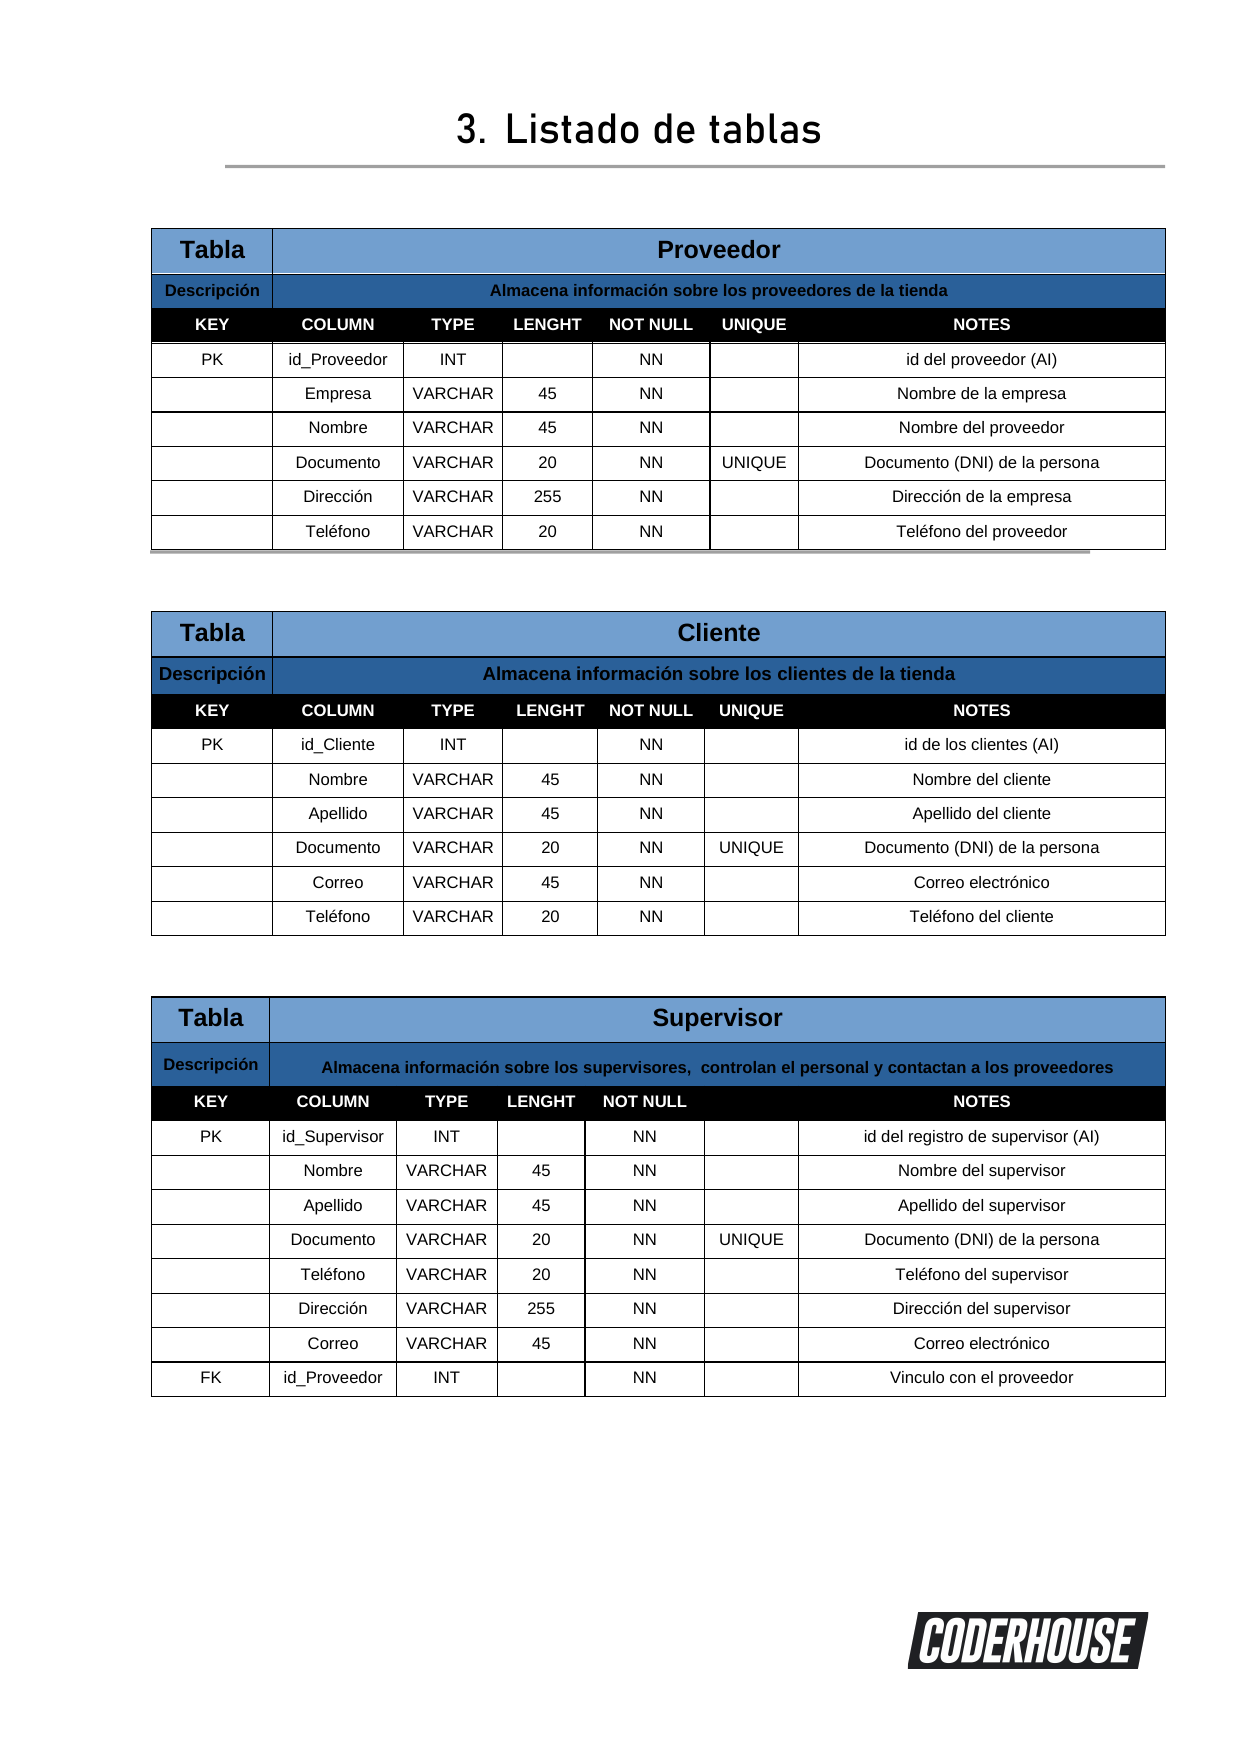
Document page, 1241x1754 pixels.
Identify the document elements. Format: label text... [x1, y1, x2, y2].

table_cell NN [598, 902, 704, 935]
table_cell INT [404, 344, 502, 377]
table_cell Documento (DNI) de la persona [799, 1225, 1165, 1258]
table_cell VARCHAR [404, 447, 502, 480]
table_cell [705, 1259, 798, 1292]
table_cell [705, 1294, 798, 1327]
table_cell NN [586, 1225, 704, 1258]
table_cell Empresa [273, 378, 403, 411]
table_cell INT [397, 1121, 497, 1154]
table_cell [498, 1363, 584, 1396]
table_cell LENGHT [503, 309, 592, 342]
table_cell [705, 1363, 798, 1396]
table_cell [152, 764, 272, 797]
table_cell id del registro de supervisor (AI) [799, 1121, 1165, 1154]
table_cell id_Cliente [273, 729, 403, 763]
table_cell LENGHT [498, 1087, 584, 1120]
table_cell VARCHAR [404, 413, 502, 446]
table_cell NN [593, 516, 709, 549]
table_cell VARCHAR [404, 902, 502, 935]
table_cell [503, 344, 592, 377]
table_cell [152, 378, 272, 411]
table_cell id de los clientes (AI) [799, 729, 1165, 763]
table_cell Descripción [152, 1043, 269, 1086]
table_cell [705, 1190, 798, 1223]
table_cell LENGHT [503, 695, 597, 728]
table_cell INT [397, 1363, 497, 1396]
table_cell NN [586, 1156, 704, 1189]
table_cell [711, 378, 798, 411]
table_cell [152, 1225, 269, 1258]
table_cell NOTES [799, 1087, 1165, 1120]
table_cell VARCHAR [397, 1328, 497, 1361]
table_cell NN [598, 764, 704, 797]
table_cell [705, 1121, 798, 1154]
table_cell NOTES [799, 309, 1165, 342]
table_cell COLUMN [273, 309, 403, 342]
table_cell NN [598, 798, 704, 832]
table_cell Teléfono [273, 902, 403, 935]
table_cell 45 [503, 413, 592, 446]
table_cell NN [586, 1294, 704, 1327]
table_header Tabla [152, 998, 269, 1042]
table_cell 45 [498, 1190, 584, 1223]
table_cell [498, 1121, 584, 1154]
table_header Proveedor [273, 229, 1165, 273]
table_cell UNIQUE [705, 833, 798, 866]
table_cell [705, 1156, 798, 1189]
table_cell VARCHAR [397, 1225, 497, 1258]
table_cell 45 [498, 1328, 584, 1361]
table_cell Documento [270, 1225, 396, 1258]
table_cell Teléfono del supervisor [799, 1259, 1165, 1292]
table_cell VARCHAR [397, 1259, 497, 1292]
table_cell NN [598, 729, 704, 763]
table_cell Documento (DNI) de la persona [799, 447, 1165, 480]
table_cell NN [593, 344, 709, 377]
table_cell TYPE [404, 309, 502, 342]
table_cell NN [593, 413, 709, 446]
table_cell Nombre de la empresa [799, 378, 1165, 411]
table_cell TYPE [404, 695, 502, 728]
table_cell NN [586, 1363, 704, 1396]
table_cell NOTES [799, 695, 1165, 728]
table_cell 45 [503, 764, 597, 797]
table_cell Nombre del supervisor [799, 1156, 1165, 1189]
table_cell [152, 1156, 269, 1189]
table_cell UNIQUE [705, 1225, 798, 1258]
table_cell KEY [152, 1087, 269, 1120]
table_cell [152, 1259, 269, 1292]
table_cell Vinculo con el proveedor [799, 1363, 1165, 1396]
table_cell 45 [503, 378, 592, 411]
table_cell FK [152, 1363, 269, 1396]
table_cell Nombre [270, 1156, 396, 1189]
table_cell 20 [503, 447, 592, 480]
table_cell KEY [152, 695, 272, 728]
table_cell [705, 764, 798, 797]
table_cell 45 [503, 798, 597, 832]
table_cell NOT NULL [593, 309, 709, 342]
table_cell id_Supervisor [270, 1121, 396, 1154]
table_cell [711, 344, 798, 377]
table_cell 45 [503, 867, 597, 901]
table_cell NN [593, 447, 709, 480]
table_cell VARCHAR [404, 516, 502, 549]
table_cell Teléfono del cliente [799, 902, 1165, 935]
table_cell Documento [273, 447, 403, 480]
table_cell VARCHAR [404, 481, 502, 515]
table_cell INT [404, 729, 502, 763]
table_cell [152, 1328, 269, 1361]
table_cell id del proveedor (AI) [799, 344, 1165, 377]
table_cell [152, 516, 272, 549]
table_cell Dirección [273, 481, 403, 515]
table_cell Dirección [270, 1294, 396, 1327]
table_cell [152, 833, 272, 866]
table_cell Nombre [273, 764, 403, 797]
table_cell TYPE [397, 1087, 497, 1120]
table_cell 20 [498, 1225, 584, 1258]
table_cell NN [586, 1328, 704, 1361]
table_cell Apellido [270, 1190, 396, 1223]
table_cell NN [586, 1121, 704, 1154]
table_cell 20 [498, 1259, 584, 1292]
table_cell 20 [503, 516, 592, 549]
table_cell Teléfono del proveedor [799, 516, 1165, 549]
table_cell VARCHAR [404, 867, 502, 901]
table_cell Correo [273, 867, 403, 901]
table_cell KEY [152, 309, 272, 342]
table_cell id_Proveedor [270, 1363, 396, 1396]
table_cell Descripción [152, 658, 272, 694]
table_header Tabla [152, 612, 272, 656]
table_cell Teléfono [273, 516, 403, 549]
table_cell VARCHAR [404, 764, 502, 797]
table_cell COLUMN [273, 695, 403, 728]
table_cell [152, 1294, 269, 1327]
table_cell [152, 1190, 269, 1223]
table_cell UNIQUE [711, 309, 798, 342]
table_cell Apellido del supervisor [799, 1190, 1165, 1223]
table_cell 45 [498, 1156, 584, 1189]
table_cell Almacena información sobre los proveedores de la tienda [273, 275, 1165, 308]
table_cell Documento [273, 833, 403, 866]
picture [907, 1612, 1149, 1669]
table_cell [152, 447, 272, 480]
table_cell COLUMN [270, 1087, 396, 1120]
table_cell [711, 481, 798, 515]
table_cell Nombre [273, 413, 403, 446]
subtitle Listado de tablas [187, 102, 1090, 152]
table_header Cliente [273, 612, 1165, 656]
table_cell Correo electrónico [799, 867, 1165, 901]
table_cell NN [586, 1259, 704, 1292]
table_cell Teléfono [270, 1259, 396, 1292]
table_cell Documento (DNI) de la persona [799, 833, 1165, 866]
table_cell id_Proveedor [273, 344, 403, 377]
table_cell Almacena información sobre los supervisores, controlan el personal y contactan a los proveedores [270, 1043, 1165, 1086]
table_cell NN [593, 378, 709, 411]
table_cell Dirección del supervisor [799, 1294, 1165, 1327]
table_cell NN [593, 481, 709, 515]
table_cell 255 [498, 1294, 584, 1327]
table_cell [705, 729, 798, 763]
table_cell NOT NULL [598, 695, 704, 728]
table_cell NN [598, 833, 704, 866]
table_cell PK [152, 729, 272, 763]
table_cell Correo [270, 1328, 396, 1361]
table_cell NOT NULL [586, 1087, 704, 1120]
table_cell VARCHAR [397, 1294, 497, 1327]
table_cell Dirección de la empresa [799, 481, 1165, 515]
table_cell PK [152, 344, 272, 377]
table_cell Nombre del cliente [799, 764, 1165, 797]
table_cell VARCHAR [404, 378, 502, 411]
table_cell [705, 798, 798, 832]
table_cell NN [598, 867, 704, 901]
table_cell Descripción [152, 275, 272, 308]
table_cell [705, 1087, 798, 1120]
table_cell [711, 413, 798, 446]
table_cell Apellido del cliente [799, 798, 1165, 832]
table_cell [152, 867, 272, 901]
table_cell Apellido [273, 798, 403, 832]
table_cell VARCHAR [404, 833, 502, 866]
table_cell 255 [503, 481, 592, 515]
table_cell Almacena información sobre los clientes de la tienda [273, 658, 1165, 694]
table_cell [152, 798, 272, 832]
table_header Tabla [152, 229, 272, 273]
table_cell [705, 1328, 798, 1361]
table_cell [152, 902, 272, 935]
table_cell NN [586, 1190, 704, 1223]
table_cell [705, 867, 798, 901]
table_cell VARCHAR [397, 1190, 497, 1223]
table_cell 20 [503, 902, 597, 935]
table_cell [152, 413, 272, 446]
table_cell VARCHAR [404, 798, 502, 832]
table_cell PK [152, 1121, 269, 1154]
table_header Supervisor [270, 998, 1165, 1042]
table_cell Nombre del proveedor [799, 413, 1165, 446]
table_cell UNIQUE [711, 447, 798, 480]
table_cell Correo electrónico [799, 1328, 1165, 1361]
table_cell [152, 481, 272, 515]
table_cell [503, 729, 597, 763]
table_cell UNIQUE [705, 695, 798, 728]
table_cell VARCHAR [397, 1156, 497, 1189]
table_cell [705, 902, 798, 935]
table_cell [711, 516, 798, 549]
table_cell 20 [503, 833, 597, 866]
